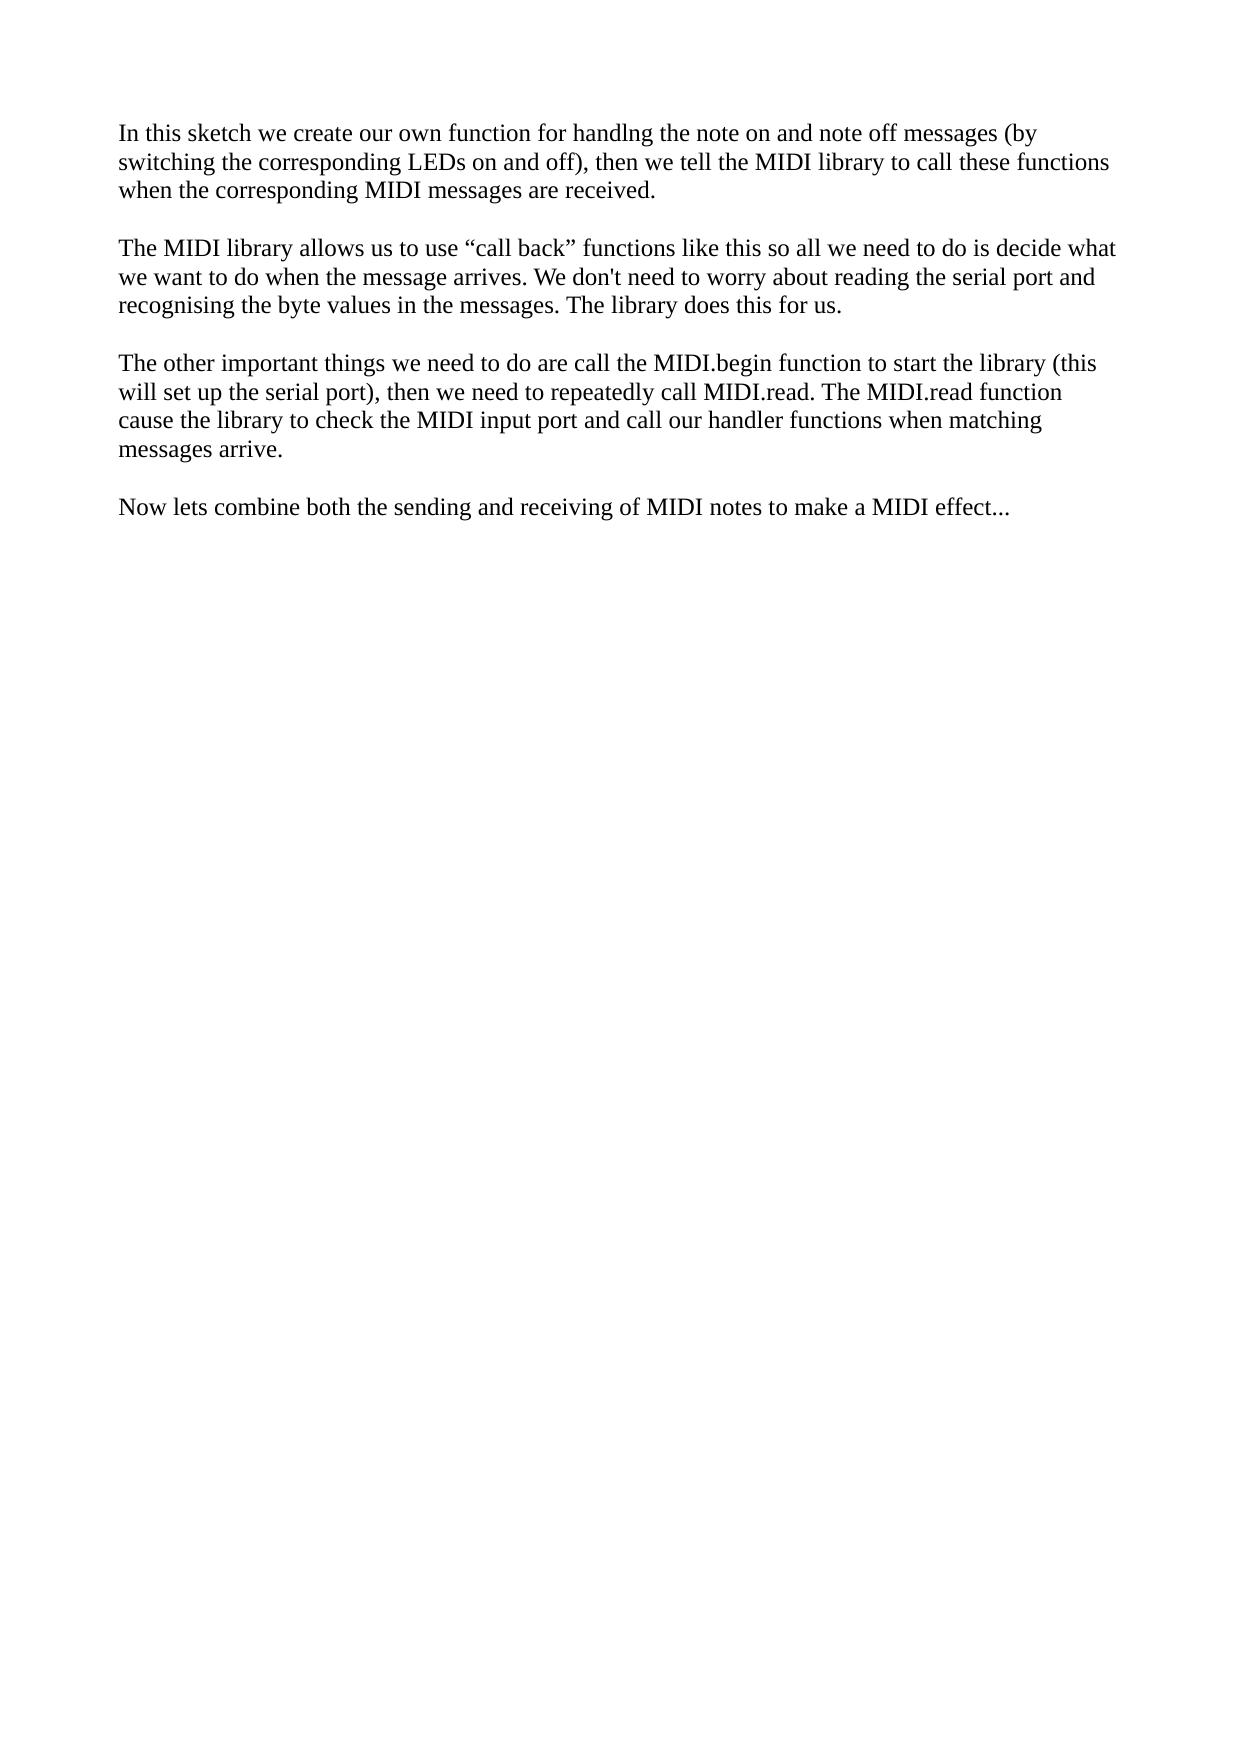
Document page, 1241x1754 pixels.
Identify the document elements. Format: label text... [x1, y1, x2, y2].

text The other important things we need to do are call the MIDI.begin function to start the library (this will set up the serial port), then we need to repeatedly call MIDI.read. The MIDI.read function cause the library to check the MIDI input port and call our handler functions when matching messages arrive. [118, 348, 1122, 463]
text The MIDI library allows us to use “call back” functions like this so all we need to do is decide what we want to do when the message arrives. We don't need to worry about reading the serial port and recognising the byte values in the messages. The library does this for us. [118, 233, 1122, 319]
text In this sketch we create our own function for handlng the note on and note off messages (by switching the corresponding LEDs on and off), then we tell the MIDI library to call these functions when the corresponding MIDI messages are received. [118, 118, 1122, 204]
text Now lets combine both the sending and receiving of MIDI notes to make a MIDI effect... [118, 492, 1122, 521]
